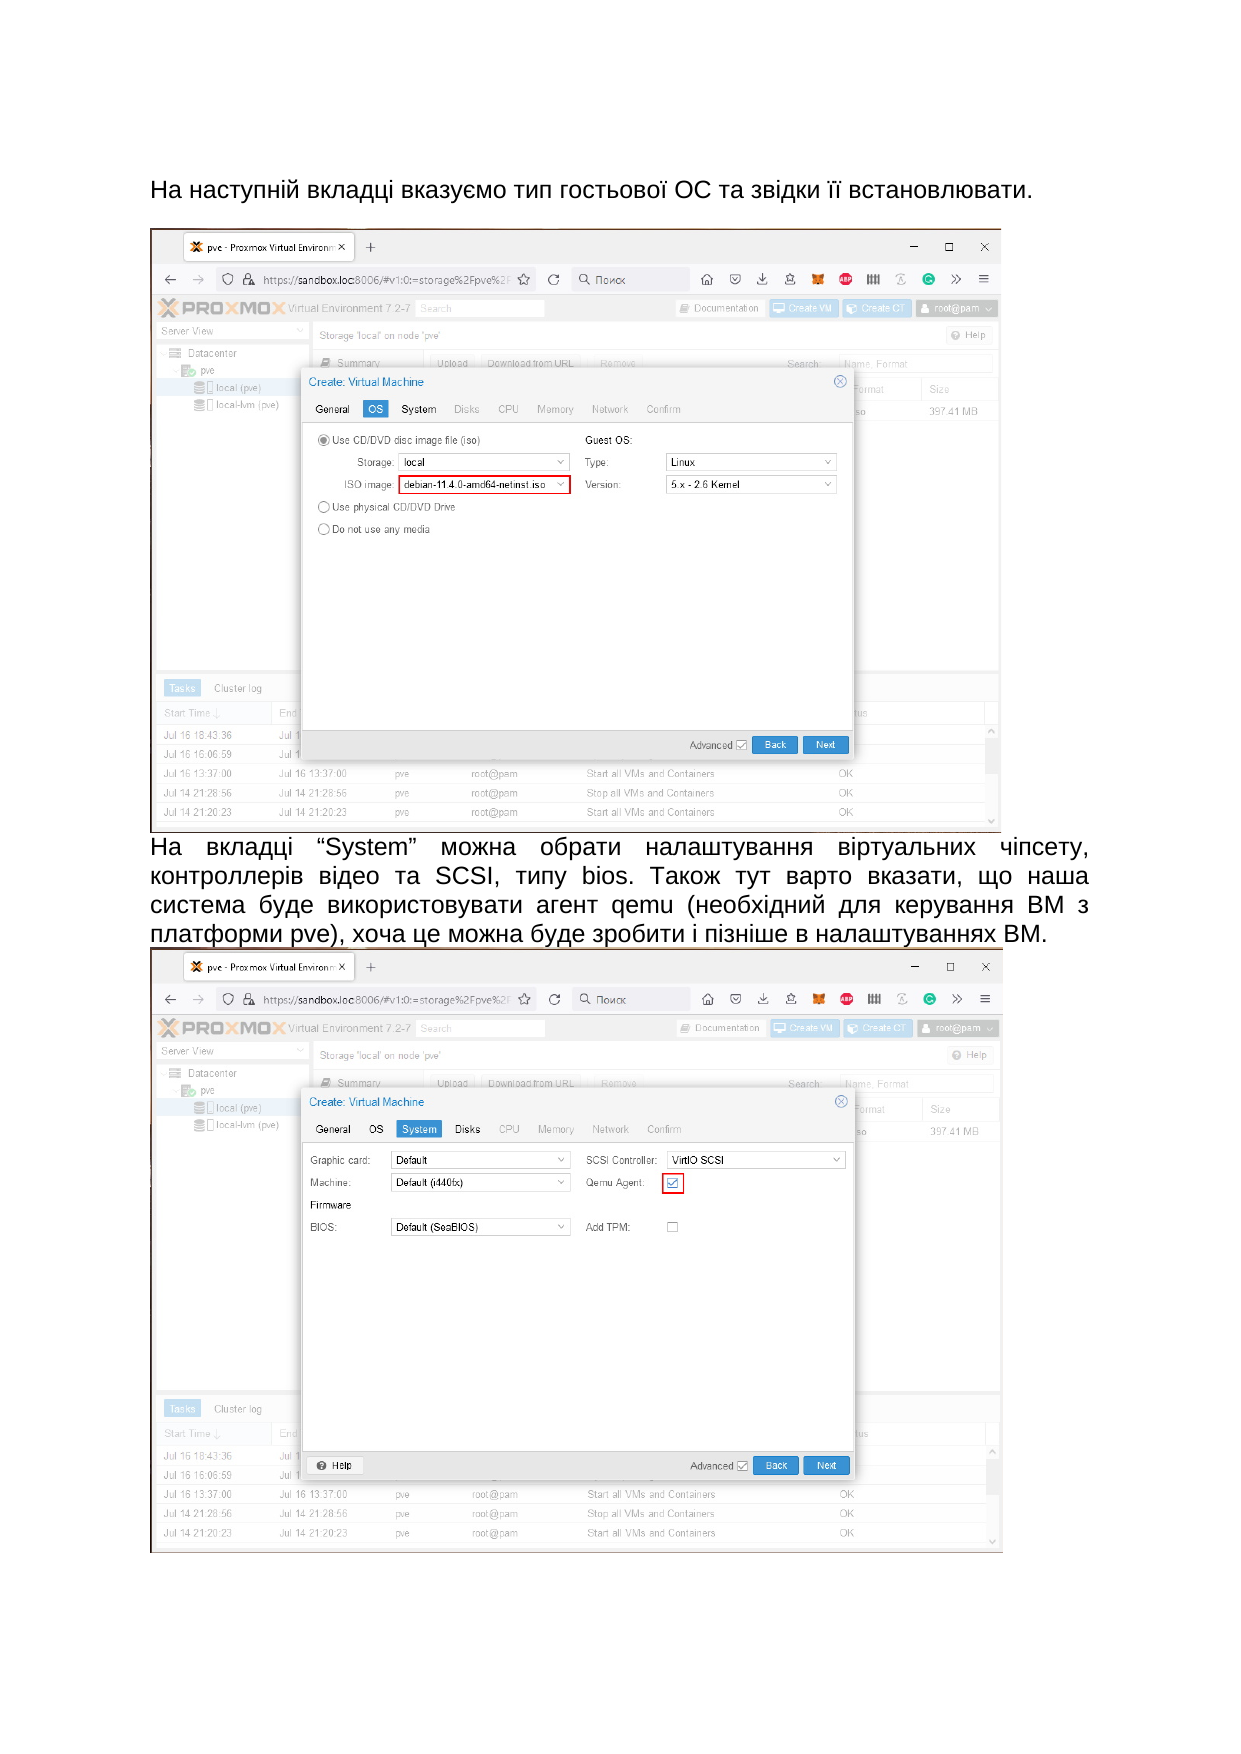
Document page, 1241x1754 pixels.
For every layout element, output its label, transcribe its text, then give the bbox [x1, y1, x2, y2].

text На наступній вкладці вказуємо тип гостьової ОС та звідки її встановлювати. [150, 175, 1090, 204]
picture [150, 947, 1003, 1553]
text На вкладці “System” можна обрати налаштування віртуальних чіпсету, контроллерів відео та SCSI, типу bios. Також тут варто вказати, що наша система буде використовувати агент qemu (необхідний для керування ВМ з платформи pve), хоча це можна буде зробити і пізніше в налаштуваннях ВМ. [150, 832, 1090, 947]
picture [150, 228, 1002, 833]
